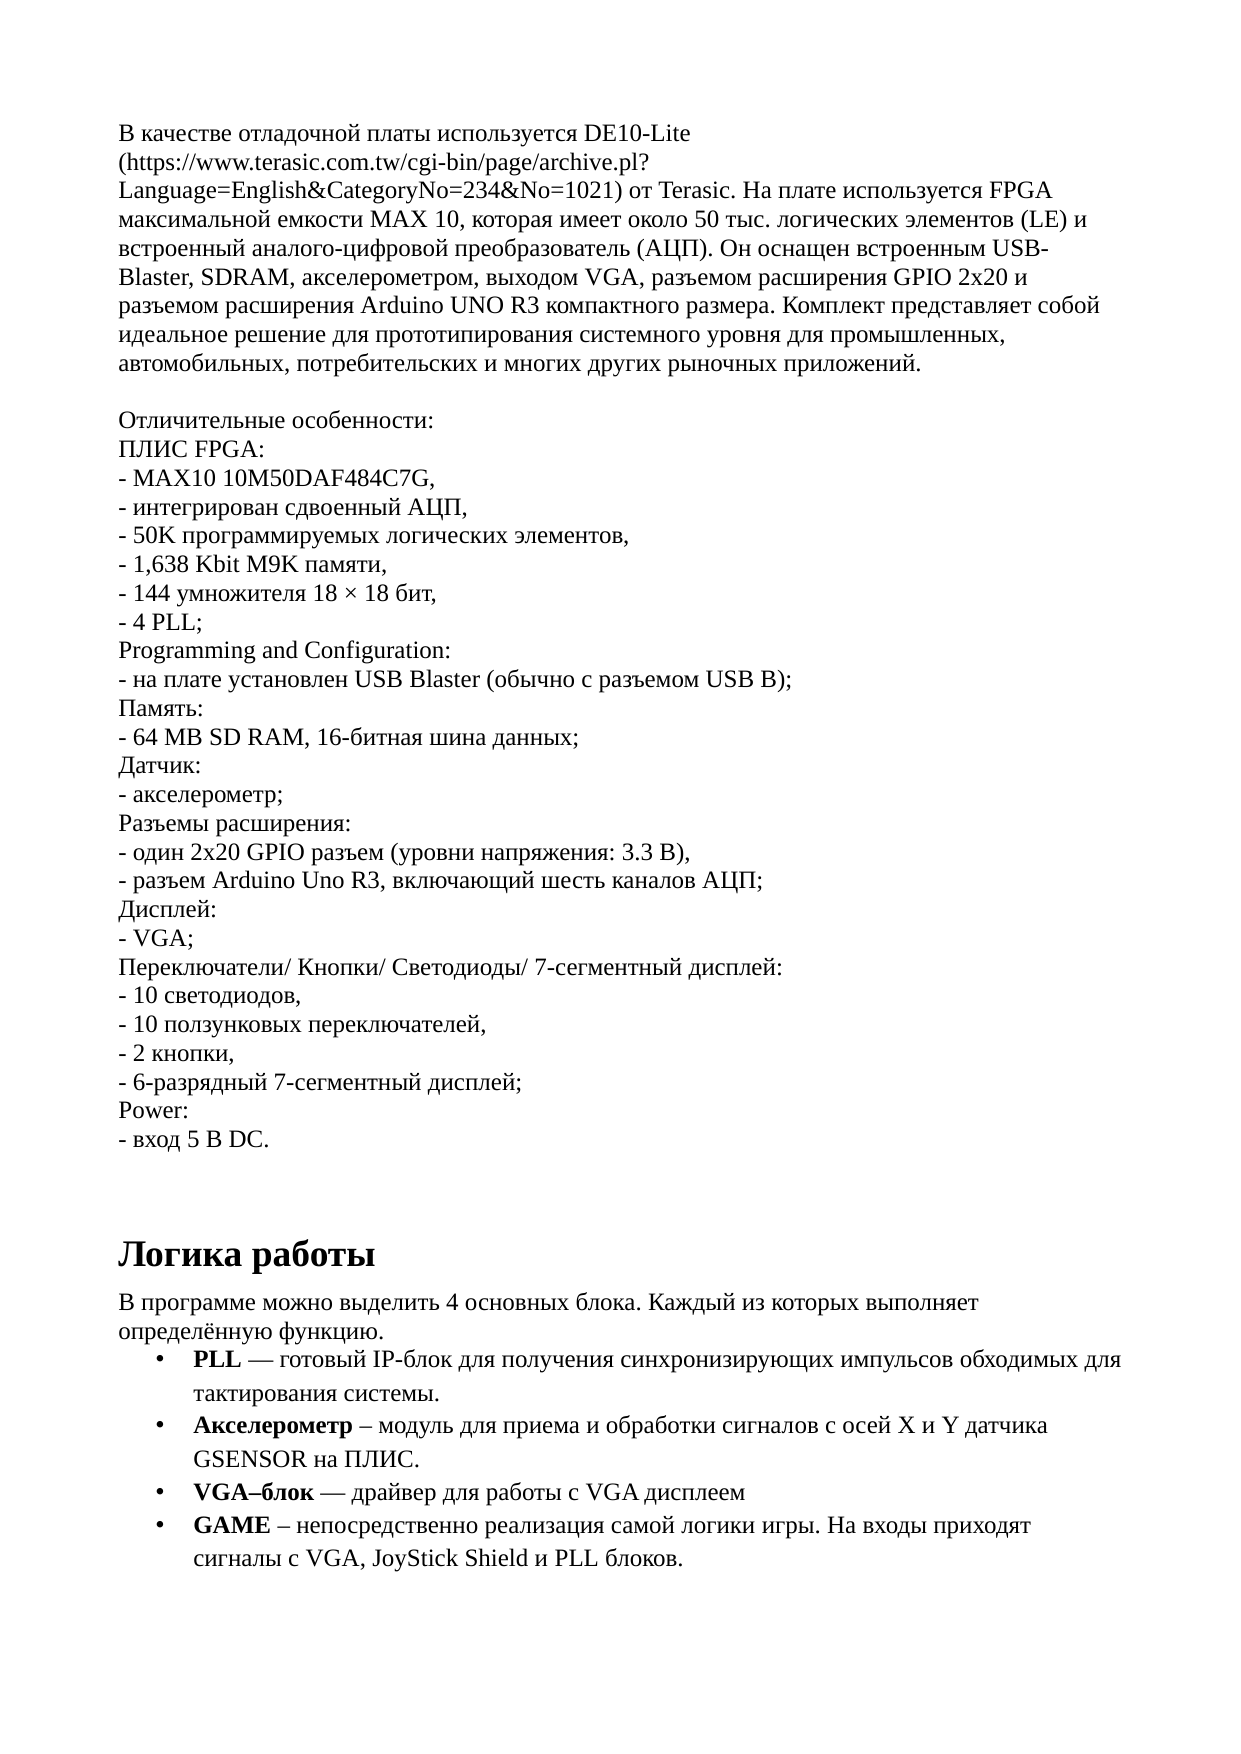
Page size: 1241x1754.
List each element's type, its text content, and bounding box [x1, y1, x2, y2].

subtitle Логика работы [118, 1231, 1122, 1274]
text Отличительные особенности: ПЛИС FPGA: - MAX10 10M50DAF484C7G, - интегрирован сдвоенный АЦП, - 50K программируемых логических элементов, - 1,638 Kbit M9K памяти, - 144 умножителя 18 × 18 бит, - 4 PLL; Programming and Configuration: - на плате установлен USB Blaster (обычно с разъемом USB B); Память: - 64 MB SD RAM, 16-битная шина данных; Датчик: - акселерометр; Разъемы расширения: - один 2x20 GPIO разъем (уровни напряжения: 3.3 В), - разъем Arduino Uno R3, включающий шесть каналов АЦП; Дисплей: - VGA; Переключатели/ Кнопки/ Светодиоды/ 7-сегментный дисплей: - 10 светодиодов, - 10 ползунковых переключателей, - 2 кнопки, - 6-разрядный 7-сегментный дисплей; Power: - вход 5 В DC. [118, 406, 1122, 1153]
list Акселерометр – модуль для приема и обработки сигналов с осей X и Y датчика GSENSOR на ПЛИС. [156, 1411, 1122, 1472]
list GAME – непосредственно реализация самой логики игры. На входы приходят сигналы с VGA, JoyStick Shield и PLL блоков. [156, 1510, 1122, 1571]
text В качестве отладочной платы используется DE10-Lite (https://www.terasic.com.tw/cgi-bin/page/archive.pl?Language=English&CategoryNo=234&No=1021) от Terasic. На плате используется FPGA максимальной емкости MAX 10, которая имеет около 50 тыс. логических элементов (LE) и встроенный аналого-цифровой преобразователь (АЦП). Он оснащен встроенным USB-Blaster, SDRAM, акселерометром, выходом VGA, разъемом расширения GPIO 2x20 и разъемом расширения Arduino UNO R3 компактного размера. Комплект представляет собой идеальное решение для прототипирования системного уровня для промышленных, автомобильных, потребительских и многих других рыночных приложений. [118, 118, 1122, 377]
list VGA–блок — драйвер для работы с VGA дисплеем [156, 1477, 1122, 1505]
list PLL — готовый IP-блок для получения синхронизирующих импульсов обходимых для тактирования системы. [156, 1344, 1122, 1406]
text В программе можно выделить 4 основных блока. Каждый из которых выполняет определённую функцию. [118, 1287, 1122, 1344]
